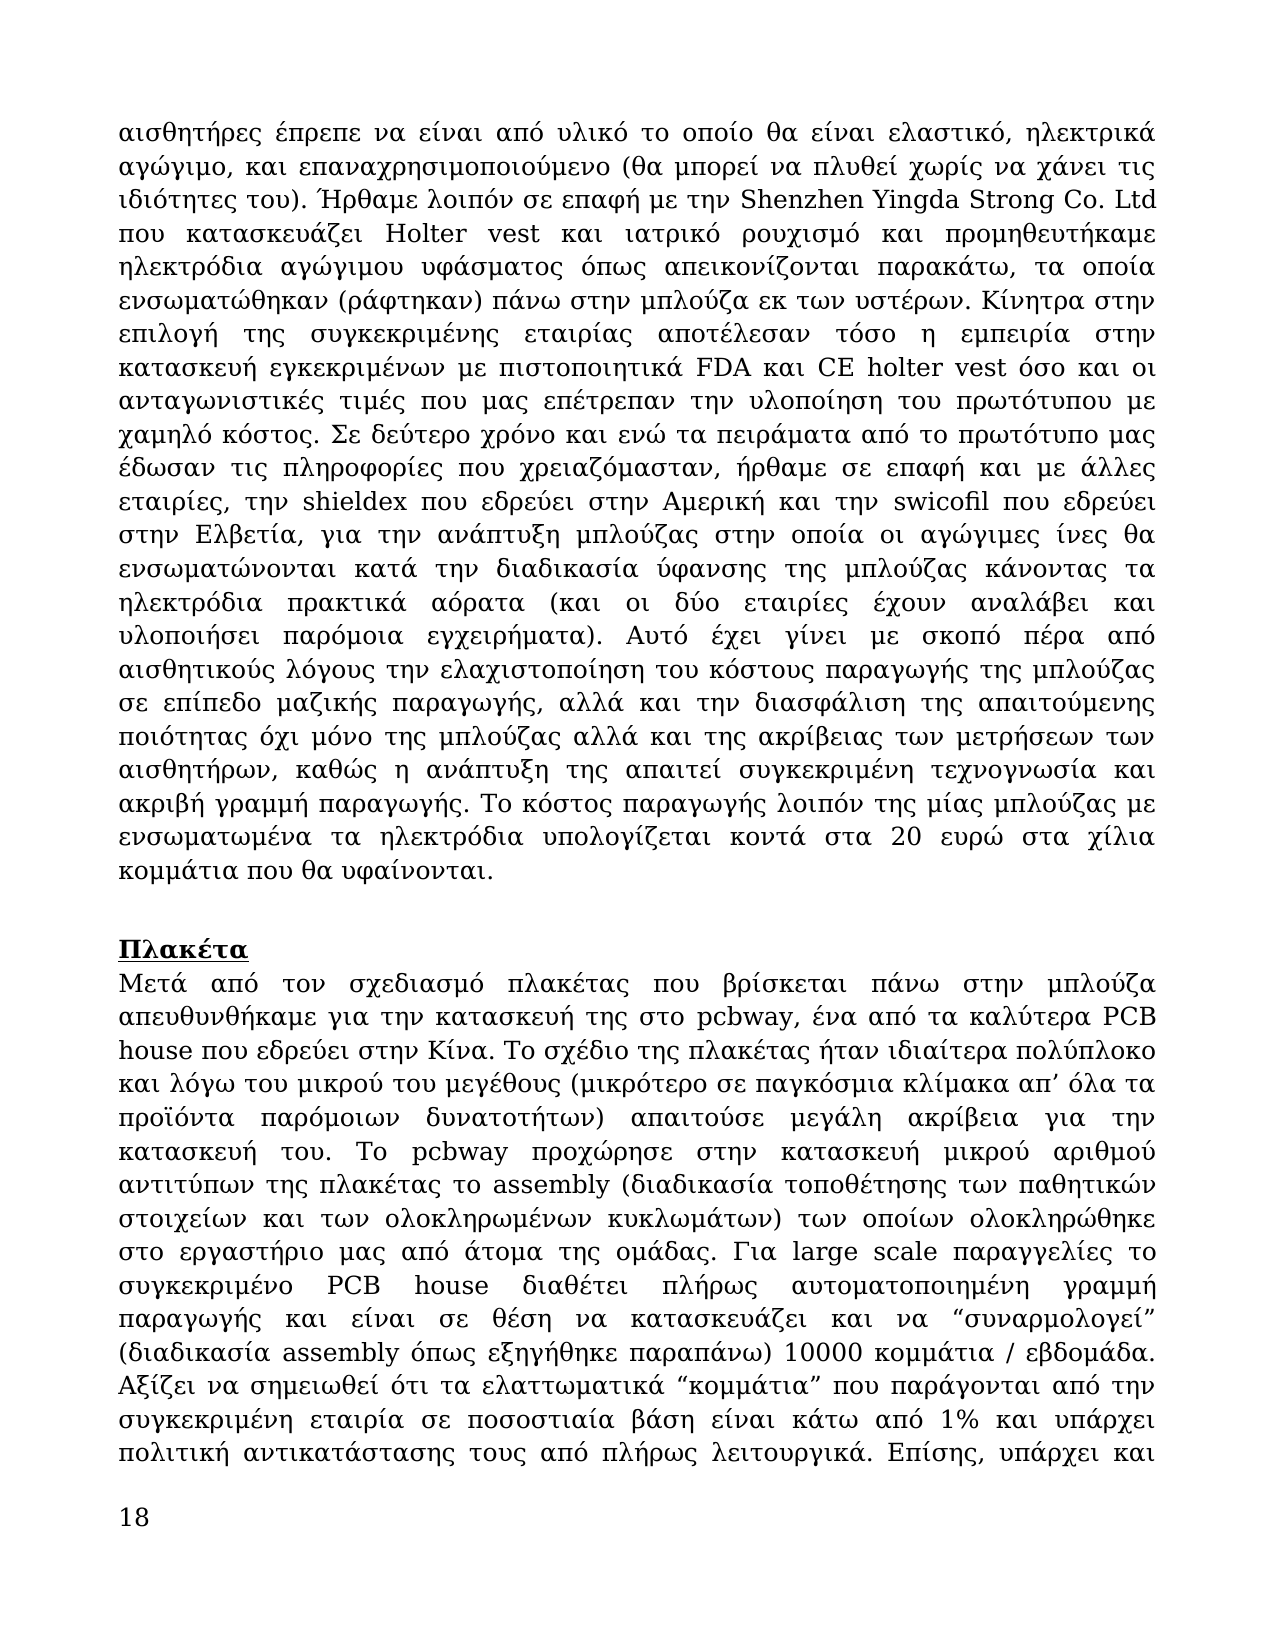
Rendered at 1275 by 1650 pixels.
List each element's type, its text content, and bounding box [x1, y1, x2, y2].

text Πλακέτα [118, 935, 1157, 964]
text Μετά από τον σχεδιασμό πλακέτας που βρίσκεται πάνω στην μπλούζα απευθυνθήκαμε για την κατασκευή της στο pcbway, ένα από τα καλύτερα PCB house που εδρεύει στην Κίνα. Το σχέδιο της πλακέτας ήταν ιδιαίτερα πολύπλοκο και λόγω του μικρού του μεγέθους (μικρότερο σε παγκόσμια κλίμακα απ’ όλα τα προϊόντα παρόμοιων δυνατοτήτων) απαιτούσε μεγάλη ακρίβεια για την κατασκευή του. Το pcbway προχώρησε στην κατασκευή μικρού αριθμού αντιτύπων της πλακέτας το assembly (διαδικασία τοποθέτησης των παθητικών στοιχείων και των ολοκληρωμένων κυκλωμάτων) των οποίων ολοκληρώθηκε στο εργαστήριο μας από άτομα της ομάδας. Για large scale παραγγελίες το συγκεκριμένο PCB house διαθέτει πλήρως αυτοματοποιημένη γραμμή παραγωγής και είναι σε θέση να κατασκευάζει και να “συναρμολογεί” (διαδικασία assembly όπως εξηγήθηκε παραπάνω) 10000 κομμάτια / εβδομάδα. Αξίζει να σημειωθεί ότι τα ελαττωματικά “κομμάτια” που παράγονται από την συγκεκριμένη εταιρία σε ποσοστιαία βάση είναι κάτω από 1% και υπάρχει πολιτική αντικατάστασης τους από πλήρως λειτουργικά. Επίσης, υπάρχει και [118, 969, 1157, 1468]
text αισθητήρες έπρεπε να είναι από υλικό το οποίο θα είναι ελαστικό, ηλεκτρικά αγώγιμο, και επαναχρησιμοποιούμενο (θα μπορεί να πλυθεί χωρίς να χάνει τις ιδιότητες του). Ήρθαμε λοιπόν σε επαφή με την Shenzhen Yingda Strong Co. Ltd που κατασκευάζει Holter vest και ιατρικό ρουχισμό και προμηθευτήκαμε ηλεκτρόδια αγώγιμου υφάσματος όπως απεικονίζονται παρακάτω, τα οποία ενσωματώθηκαν (ράφτηκαν) πάνω στην μπλούζα εκ των υστέρων. Κίνητρα στην επιλογή της συγκεκριμένης εταιρίας αποτέλεσαν τόσο η εμπειρία στην κατασκευή εγκεκριμένων με πιστοποιητικά FDA και CE holter vest όσο και οι ανταγωνιστικές τιμές που μας επέτρεπαν την υλοποίηση του πρωτότυπου με χαμηλό κόστος. Σε δεύτερο χρόνο και ενώ τα πειράματα από το πρωτότυπο μας έδωσαν τις πληροφορίες που χρειαζόμασταν, ήρθαμε σε επαφή και με άλλες εταιρίες, την shieldex που εδρεύει στην Αμερική και την swicofil που εδρεύει στην Ελβετία, για την ανάπτυξη μπλούζας στην οποία οι αγώγιμες ίνες θα ενσωματώνονται κατά την διαδικασία ύφανσης της μπλούζας κάνοντας τα ηλεκτρόδια πρακτικά αόρατα (και οι δύο εταιρίες έχουν αναλάβει και υλοποιήσει παρόμοια εγχειρήματα). Αυτό έχει γίνει με σκοπό πέρα από αισθητικούς λόγους την ελαχιστοποίηση του κόστους παραγωγής της μπλούζας σε επίπεδο μαζικής παραγωγής, αλλά και την διασφάλιση της απαιτούμενης ποιότητας όχι μόνο της μπλούζας αλλά και της ακρίβειας των μετρήσεων των αισθητήρων, καθώς η ανάπτυξη της απαιτεί συγκεκριμένη τεχνογνωσία και ακριβή γραμμή παραγωγής. Το κόστος παραγωγής λοιπόν της μίας μπλούζας με ενσωματωμένα τα ηλεκτρόδια υπολογίζεται κοντά στα 20 ευρώ στα χίλια κομμάτια που θα υφαίνονται. [118, 118, 1157, 885]
